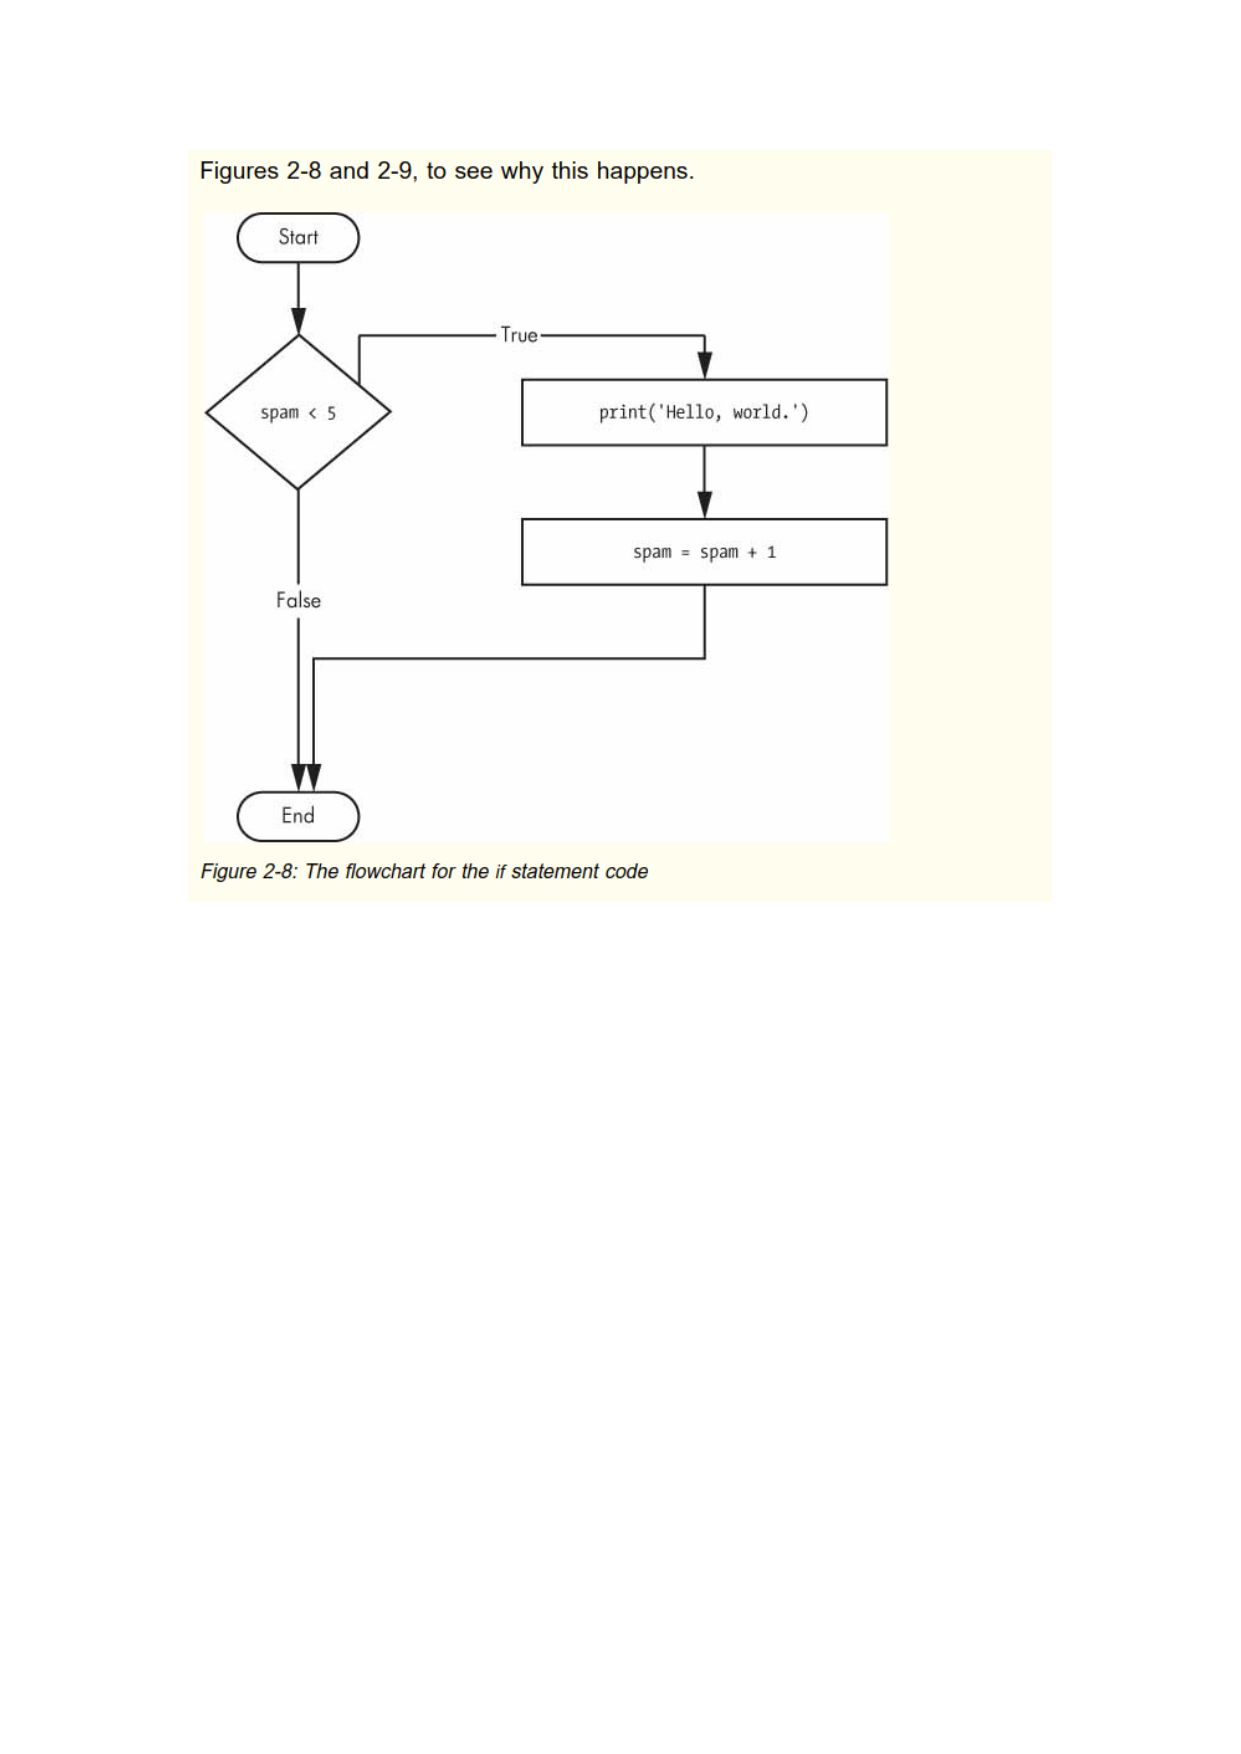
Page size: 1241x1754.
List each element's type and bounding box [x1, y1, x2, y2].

picture [187, 150, 1053, 902]
